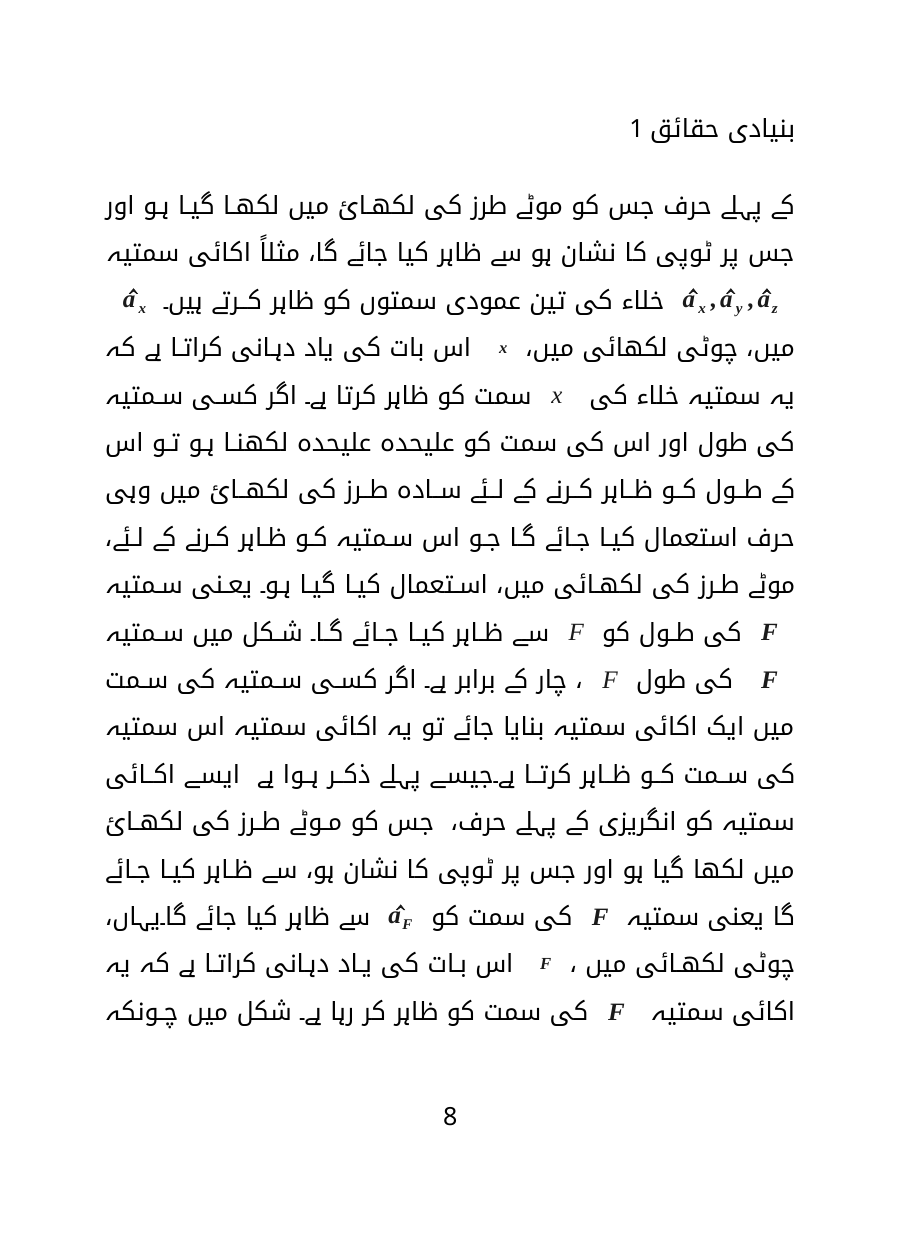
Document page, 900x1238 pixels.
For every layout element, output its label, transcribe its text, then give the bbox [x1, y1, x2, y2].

text وہ خط جس کا طول اور سمت معین ہو، اسے سمتیہ کہتے ہیں۔ سمتیہ کو انگریزی یا لاطینی زبان کے چھوٹے یا بڑے حروف، جن کو موٹے طرز کی لکھائی میں لکھا گیا ہو، سے ظاہر کیا جائے گا، مثلاً طاقت کو سے ظاہر کیا جائے گا۔یہاں شکل 1.1 سے رجوع کرنا بہتر ہے۔ ایک ایسا سمتیہ جس کی طول ایک ہو، کو اکائی سمتیہ کہتے ہیں۔ اس کتاب میں اکائی سمتیہ کو انگریزی کے پہلے حرف جس کو موٹے طرز کی لکھائ میں لکھا گیا ہو اور جس پر ٹوپی کا نشان ہو سے ظاہر کیا جائے گا، مثلاً اکائی سمتیہخلاء کی تین عمودی سمتوں کو ظاہر کرتے ہیں۔میں، چوٹی لکھائی میں، اس بات کی یاد دہانی کراتا ہے کہ یہ سمتیہ خلاء کی سمت کو ظاہر کرتا ہے۔ اگر کسی سمتیہ کی طول اور اس کی سمت کو علیحدہ علیحدہ لکھنا ہو تو اس کے طول کو ظاہر کرنے کے لئے سادہ طرز کی لکھائ میں وہی حرف استعمال کیا جائے گا جو اس سمتیہ کو ظاہر کرنے کے لئے، موٹے طرز کی لکھائی میں، استعمال کیا گیا ہو۔ یعنی سمتیہکی طول کوسے ظاہر کیا جائے گا۔ شکل میں سمتیہ کی طول، چار کے برابر ہے۔ اگر کسی سمتیہ کی سمت میں ایک اکائی سمتیہ بنایا جائے تو یہ اکائی سمتیہ اس سمتیہ کی سمت کو ظاہر کرتا ہے۔جیسے پہلے ذکر ہوا ہے ایسے اکائی سمتیہ کو انگریزی کے پہلے حرف، جس کو موٹے طرز کی لکھائ میں لکھا گیا ہو اور جس پر ٹوپی کا نشان ہو، سے ظاہر کیا جائے گا یعنی سمتیہکی سمت کوسے ظاہر کیا جائے گا۔یہاں، چوٹی لکھائی میں ، اس بات کی یاد دہانی کراتا ہے کہ یہ اکائی سمتیہ کی سمت کو ظاہر کر رہا ہے۔ شکل میں چونکہ طاقت دائیں جانب کو ہے لہٰذا اور برابر ہیں۔ [105, 182, 795, 1036]
